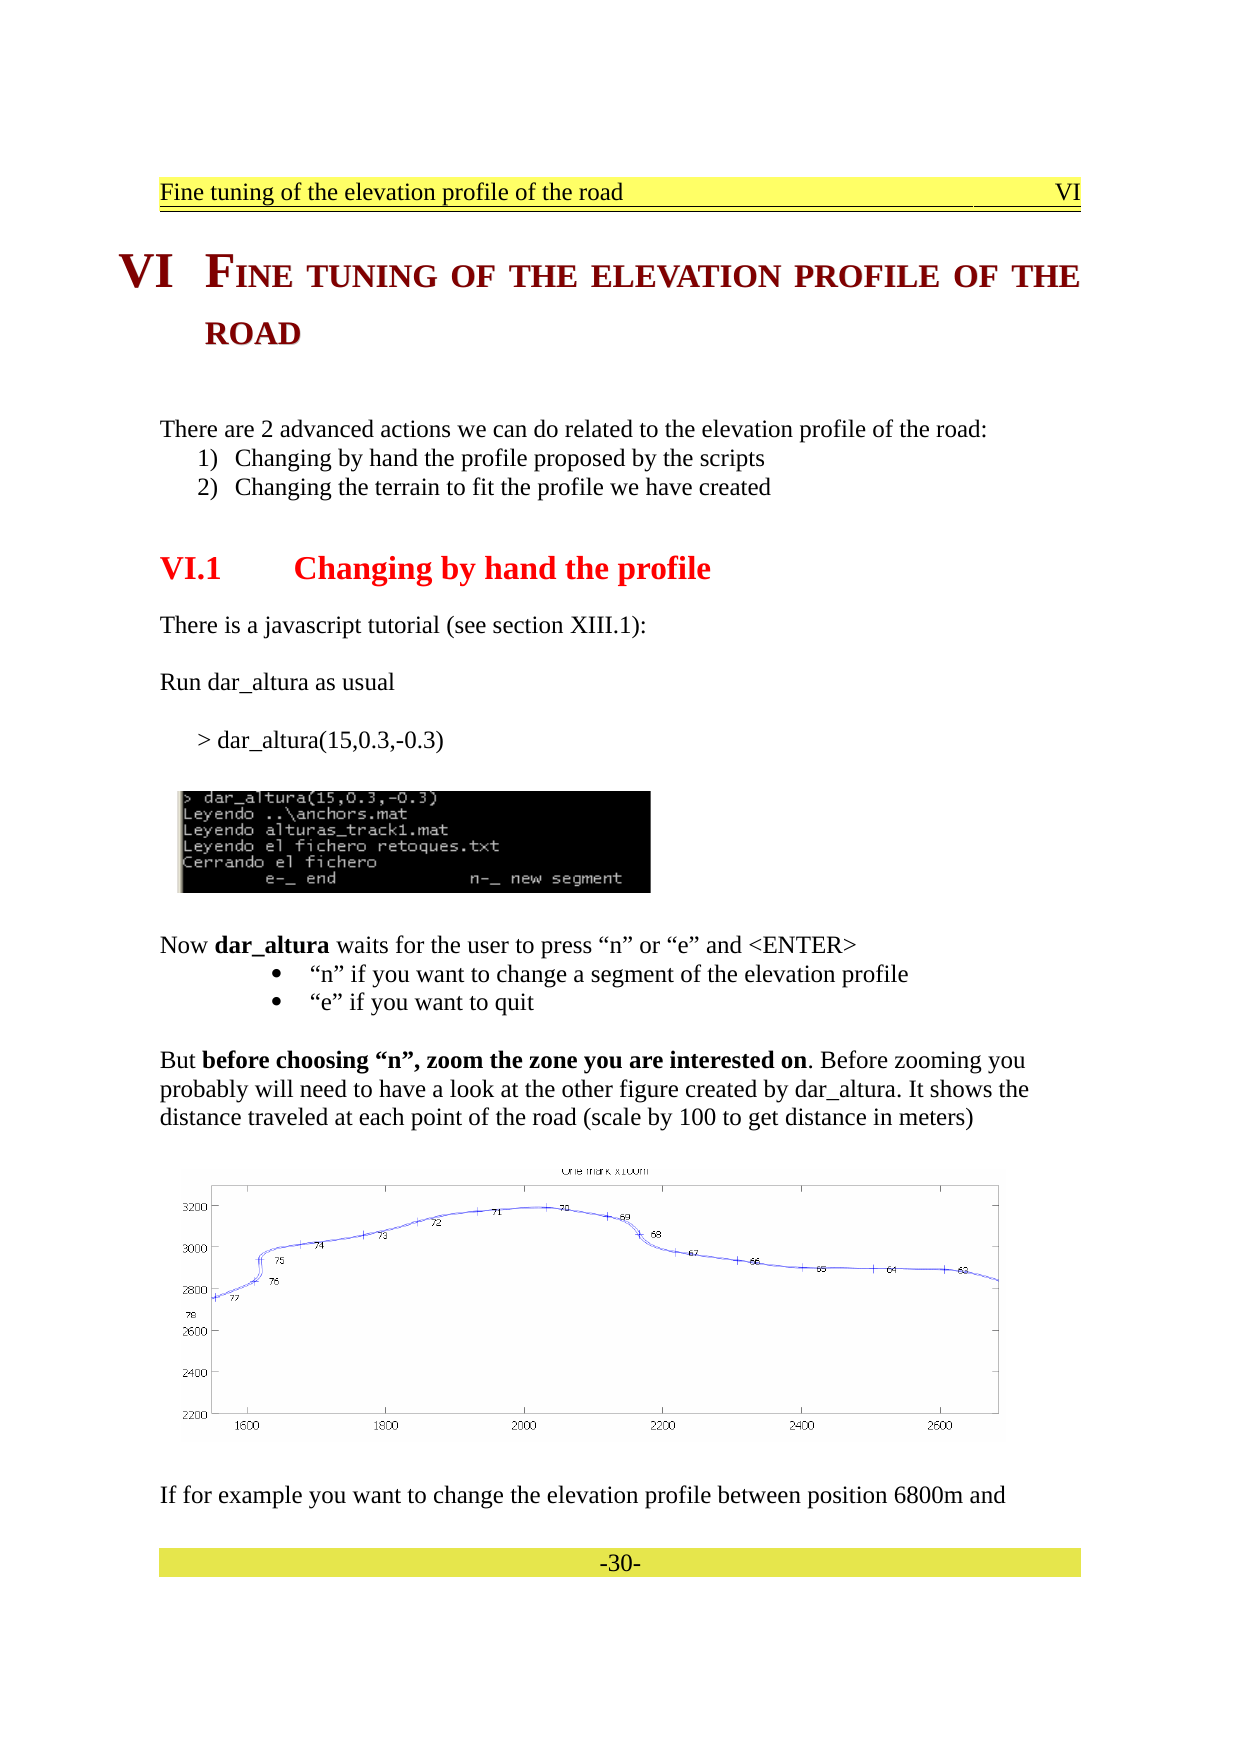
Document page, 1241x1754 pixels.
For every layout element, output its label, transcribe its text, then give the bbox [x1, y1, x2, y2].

subtitle Fine tuning of the elevation profile of the road [118, 240, 1081, 355]
text But before choosing “n”, zoom the zone you are interested on. Before zooming you probably will need to have a look at the other figure created by dar_altura. It shows the distance traveled at each point of the road (scale by 100 to get distance in meters) [159, 1045, 1081, 1131]
picture [176, 1169, 1006, 1443]
text There is a javascript tutorial (see section XIII.1): [159, 610, 1081, 639]
text Run dar_altura as usual [159, 667, 1081, 696]
list Changing by hand the profile proposed by the scripts [197, 443, 1081, 472]
text If for example you want to change the elevation profile between position 6800m and [159, 1480, 1081, 1509]
text > dar_altura(15,0.3,-0.3) [197, 725, 1081, 754]
list Changing the terrain to fit the profile we have created [197, 472, 1081, 501]
text Now dar_altura waits for the user to press “n” or “e” and <ENTER> [159, 930, 1081, 959]
list “n” if you want to change a segment of the elevation profile [272, 959, 1081, 987]
text There are 2 advanced actions we can do related to the elevation profile of the road: [159, 414, 1081, 443]
list “e” if you want to quit [272, 987, 1081, 1016]
picture [176, 791, 651, 893]
subtitle Changing by hand the profile [159, 548, 1081, 586]
